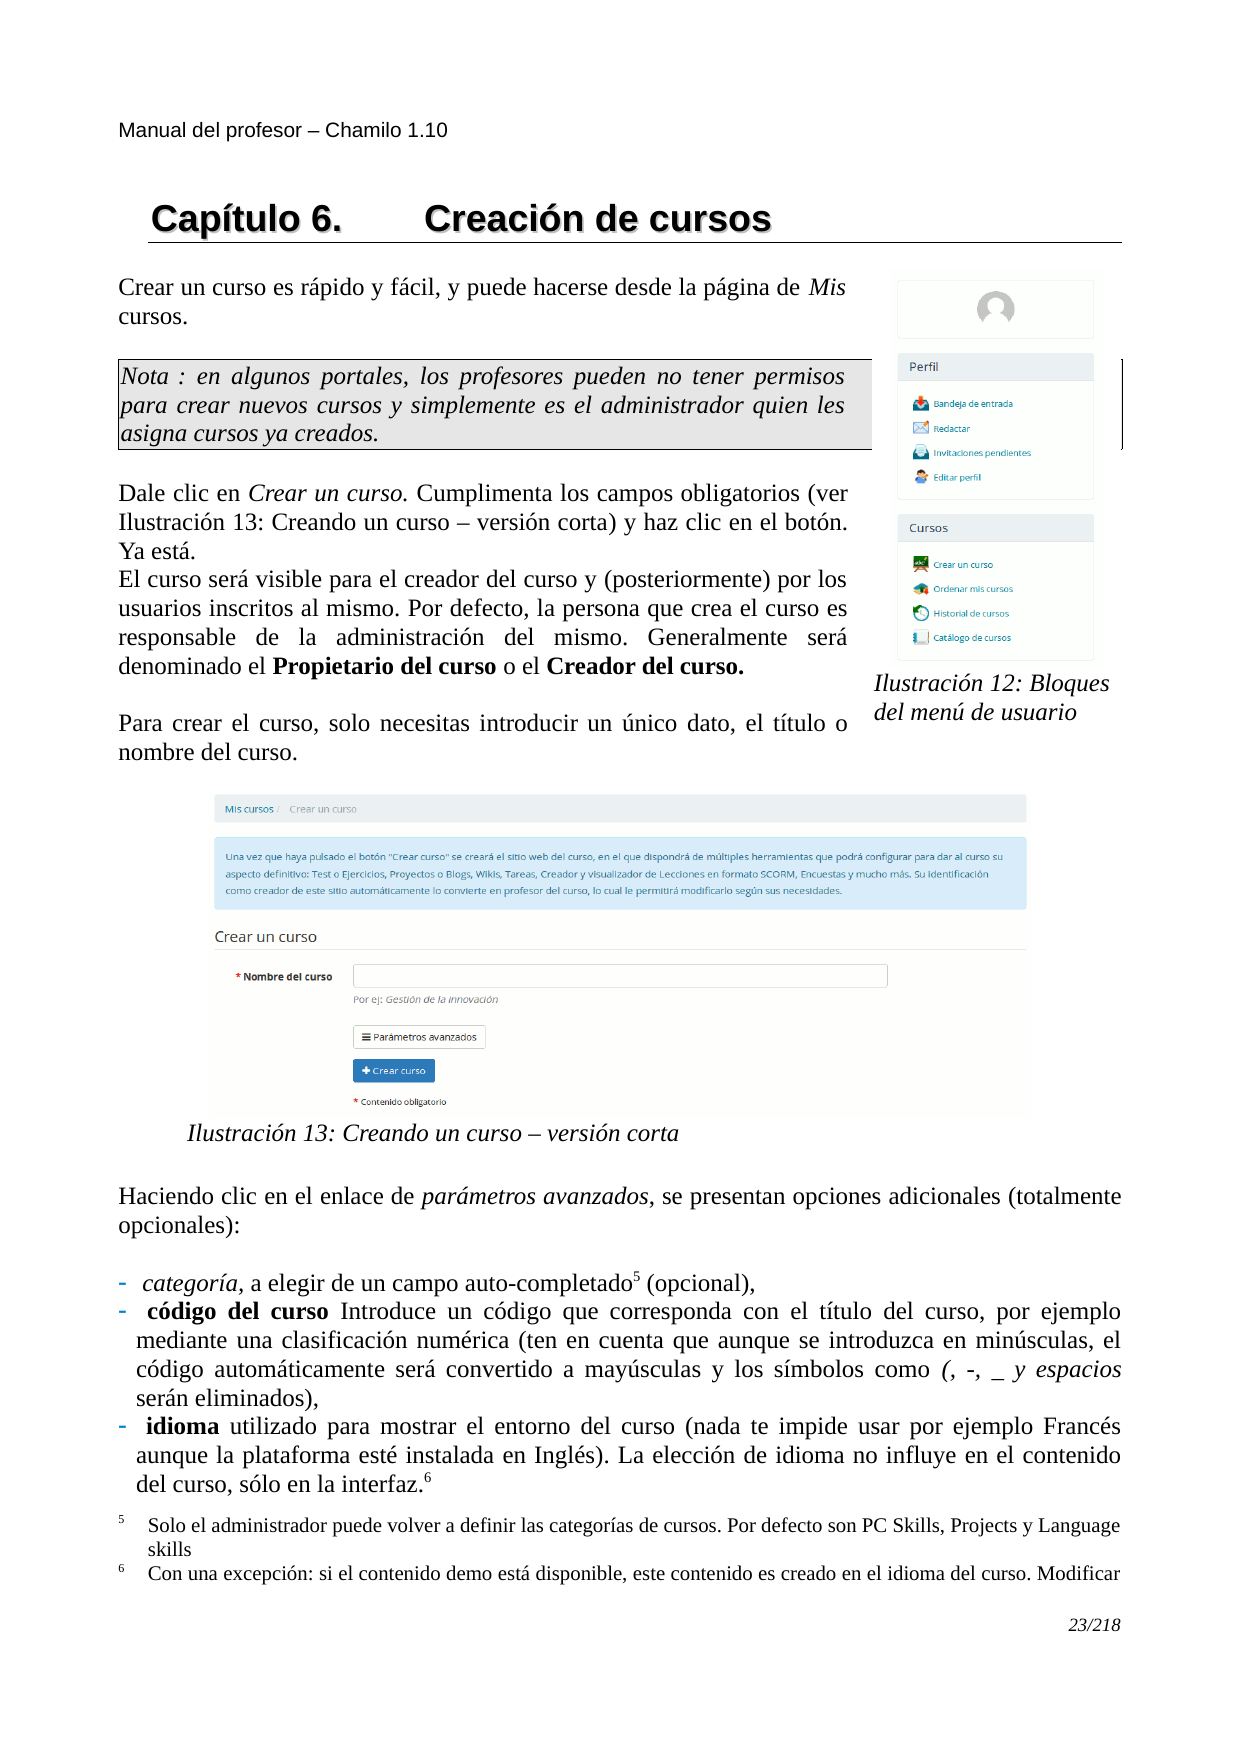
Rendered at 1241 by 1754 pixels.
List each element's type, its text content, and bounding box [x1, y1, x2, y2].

text Haciendo clic en el enlace de parámetros avanzados, se presentan opciones adicionales (totalmente opcionales): [118, 1181, 1122, 1239]
subtitle Creación de cursos [148, 193, 1122, 242]
list Solo el administrador puede volver a definir las categorías de cursos. Por defecto son PC Skills, Projects y Language skills [118, 1513, 1122, 1561]
picture [889, 269, 1104, 668]
text Nota : en algunos portales, los profesores pueden no tener permisos para crear nuevos cursos y simplemente es el administrador quien les asigna cursos ya creados. [119, 360, 872, 449]
text Ilustración 12: Bloques del menú de usuario [873, 282, 1119, 725]
list Con una excepción: si el contenido demo está disponible, este contenido es creado en el idioma del curso. Modificar [118, 1561, 1122, 1585]
text Crear un curso es rápido y fácil, y puede hacerse desde la página de Mis cursos. [118, 272, 872, 330]
list código del curso Introduce un código que corresponda con el título del curso, por ejemplo mediante una clasificación numérica (ten en cuenta que aunque se introduzca en minúsculas, el código automáticamente será convertido a mayúsculas y los símbolos como (, -, _ y espacios serán eliminados), [118, 1296, 1122, 1411]
picture [209, 791, 1032, 1118]
text El curso será visible para el creador del curso y (posteriormente) por los usuarios inscritos al mismo. Por defecto, la persona que crea el curso es responsable de la administración del mismo. Generalmente será denominado el Propietario del curso o el Creador del curso. [118, 564, 872, 679]
text Ilustración 13: Creando un curso – versión corta [187, 804, 1053, 1147]
list idioma utilizado para mostrar el entorno del curso (nada te impide usar por ejemplo Francés aunque la plataforma esté instalada en Inglés). La elección de idioma no influye en el contenido del curso, sólo en la interfaz. [118, 1411, 1122, 1498]
text Dale clic en Crear un curso. Cumplimenta los campos obligatorios (ver Ilustración 13: Creando un curso – versión corta) y haz clic en el botón. Ya está. [118, 478, 872, 564]
list categoría, a elegir de un campo auto-completado (opcional), [118, 1268, 1122, 1296]
text Para crear el curso, solo necesitas introducir un único dato, el título o nombre del curso. [118, 708, 1122, 766]
